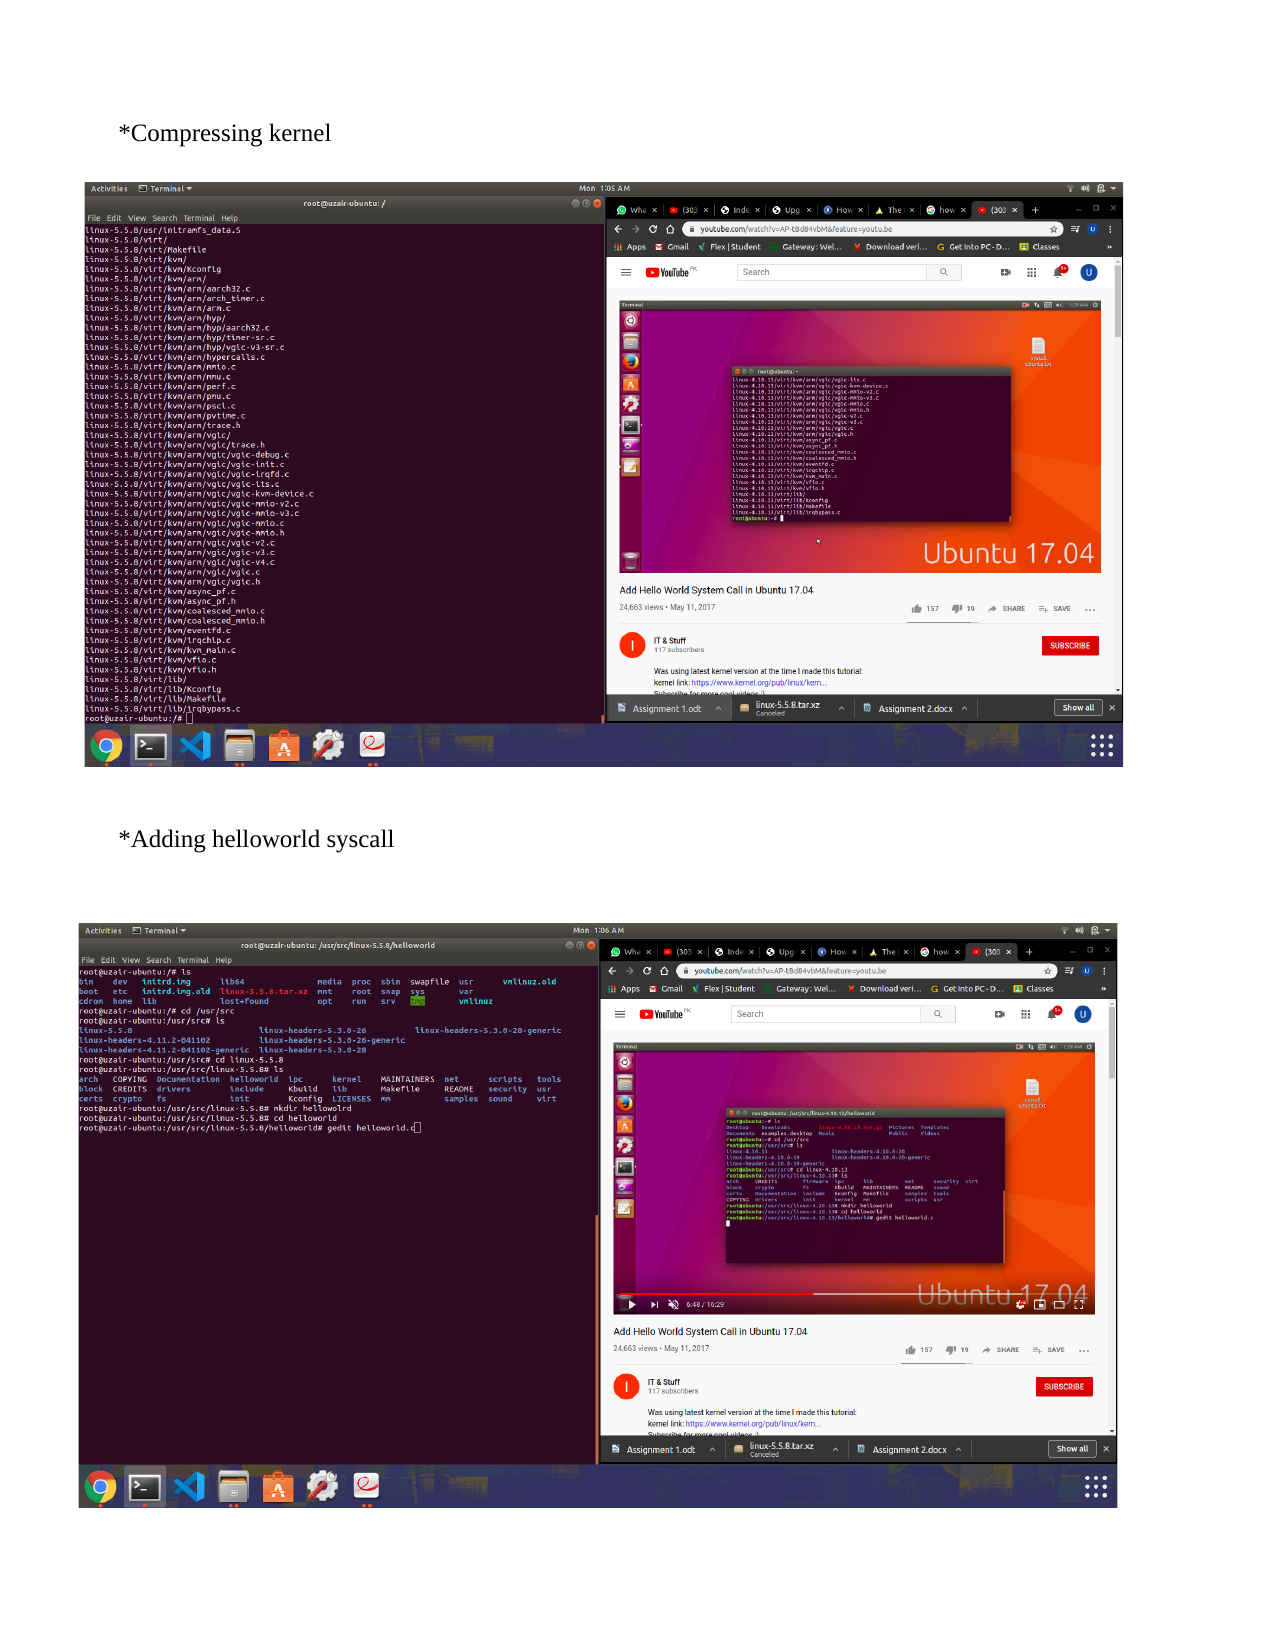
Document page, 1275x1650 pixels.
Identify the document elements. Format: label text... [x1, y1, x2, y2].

text *Compressing kernel [118, 118, 1157, 147]
picture [78, 923, 1118, 1508]
text *Adding helloworld syscall [118, 824, 1157, 852]
picture [84, 182, 1124, 767]
